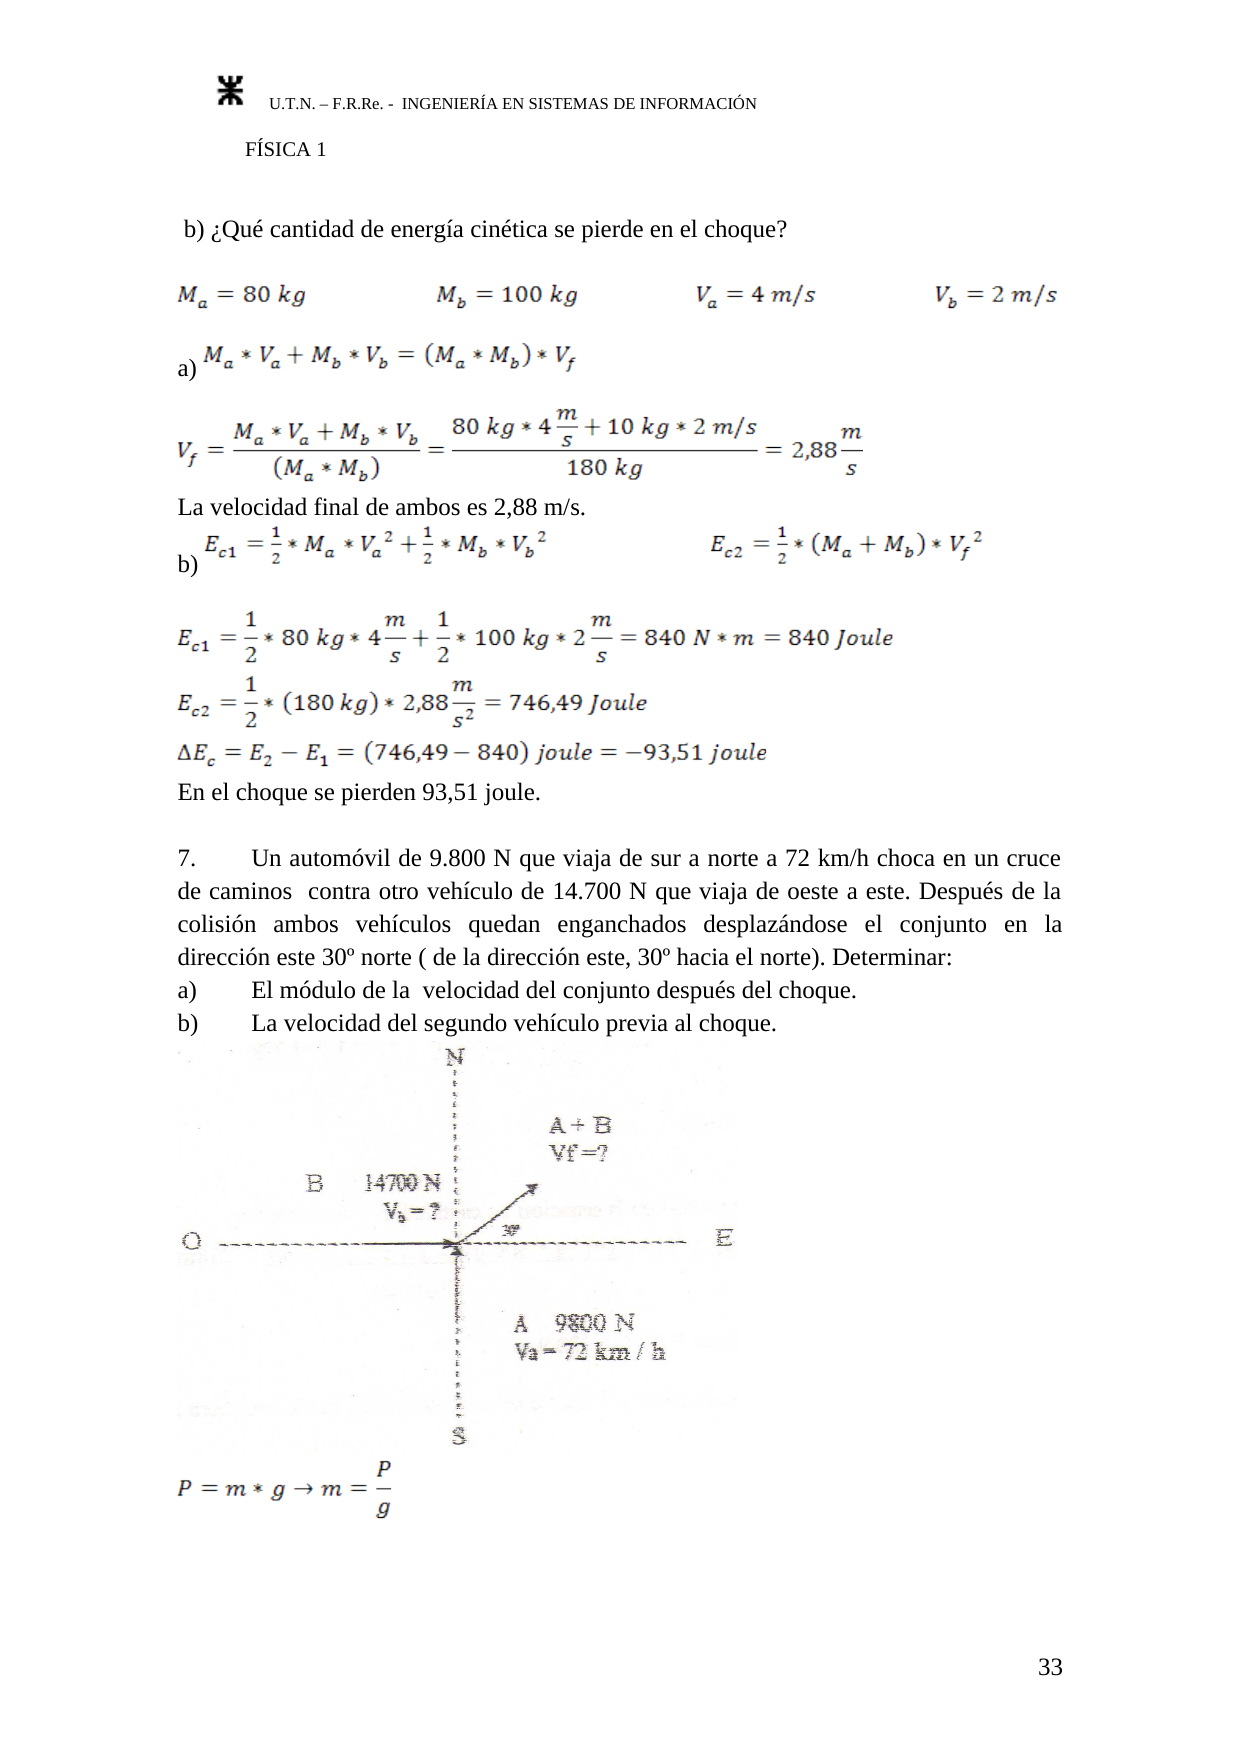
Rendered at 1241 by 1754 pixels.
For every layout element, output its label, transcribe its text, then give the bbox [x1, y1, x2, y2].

text b) ¿Qué cantidad de energía cinética se pierde en el choque? [177, 214, 1063, 243]
text b) [177, 525, 1063, 600]
text La velocidad final de ambos es 2,88 m/s. [177, 492, 1063, 521]
text b) La velocidad del segundo vehículo previa al choque. [177, 1008, 1063, 1037]
picture [696, 280, 817, 315]
text a) [177, 341, 1063, 400]
text En el choque se pierden 93,51 joule. [177, 777, 1063, 806]
text a) El módulo de la velocidad del conjunto después del choque. [177, 975, 1063, 1004]
picture [935, 280, 1057, 315]
picture [177, 280, 306, 315]
picture [203, 340, 577, 377]
picture [177, 608, 893, 669]
picture [177, 1041, 739, 1455]
text 7. Un automóvil de 9.800 N que viaja de sur a norte a 72 km/h choca en un cruce de caminos contra otro vehículo de 14.700 N que viaja de oeste a este. Después de la colisión ambos vehículos quedan enganchados desplazándose el conjunto en la dirección este 30º norte ( de la dirección este, 30º hacia el norte). Determinar: [177, 843, 1063, 971]
picture [177, 1458, 392, 1525]
picture [204, 525, 548, 572]
picture [436, 280, 578, 315]
picture [177, 738, 767, 773]
picture [177, 673, 648, 734]
picture [177, 406, 863, 488]
picture [710, 525, 984, 572]
